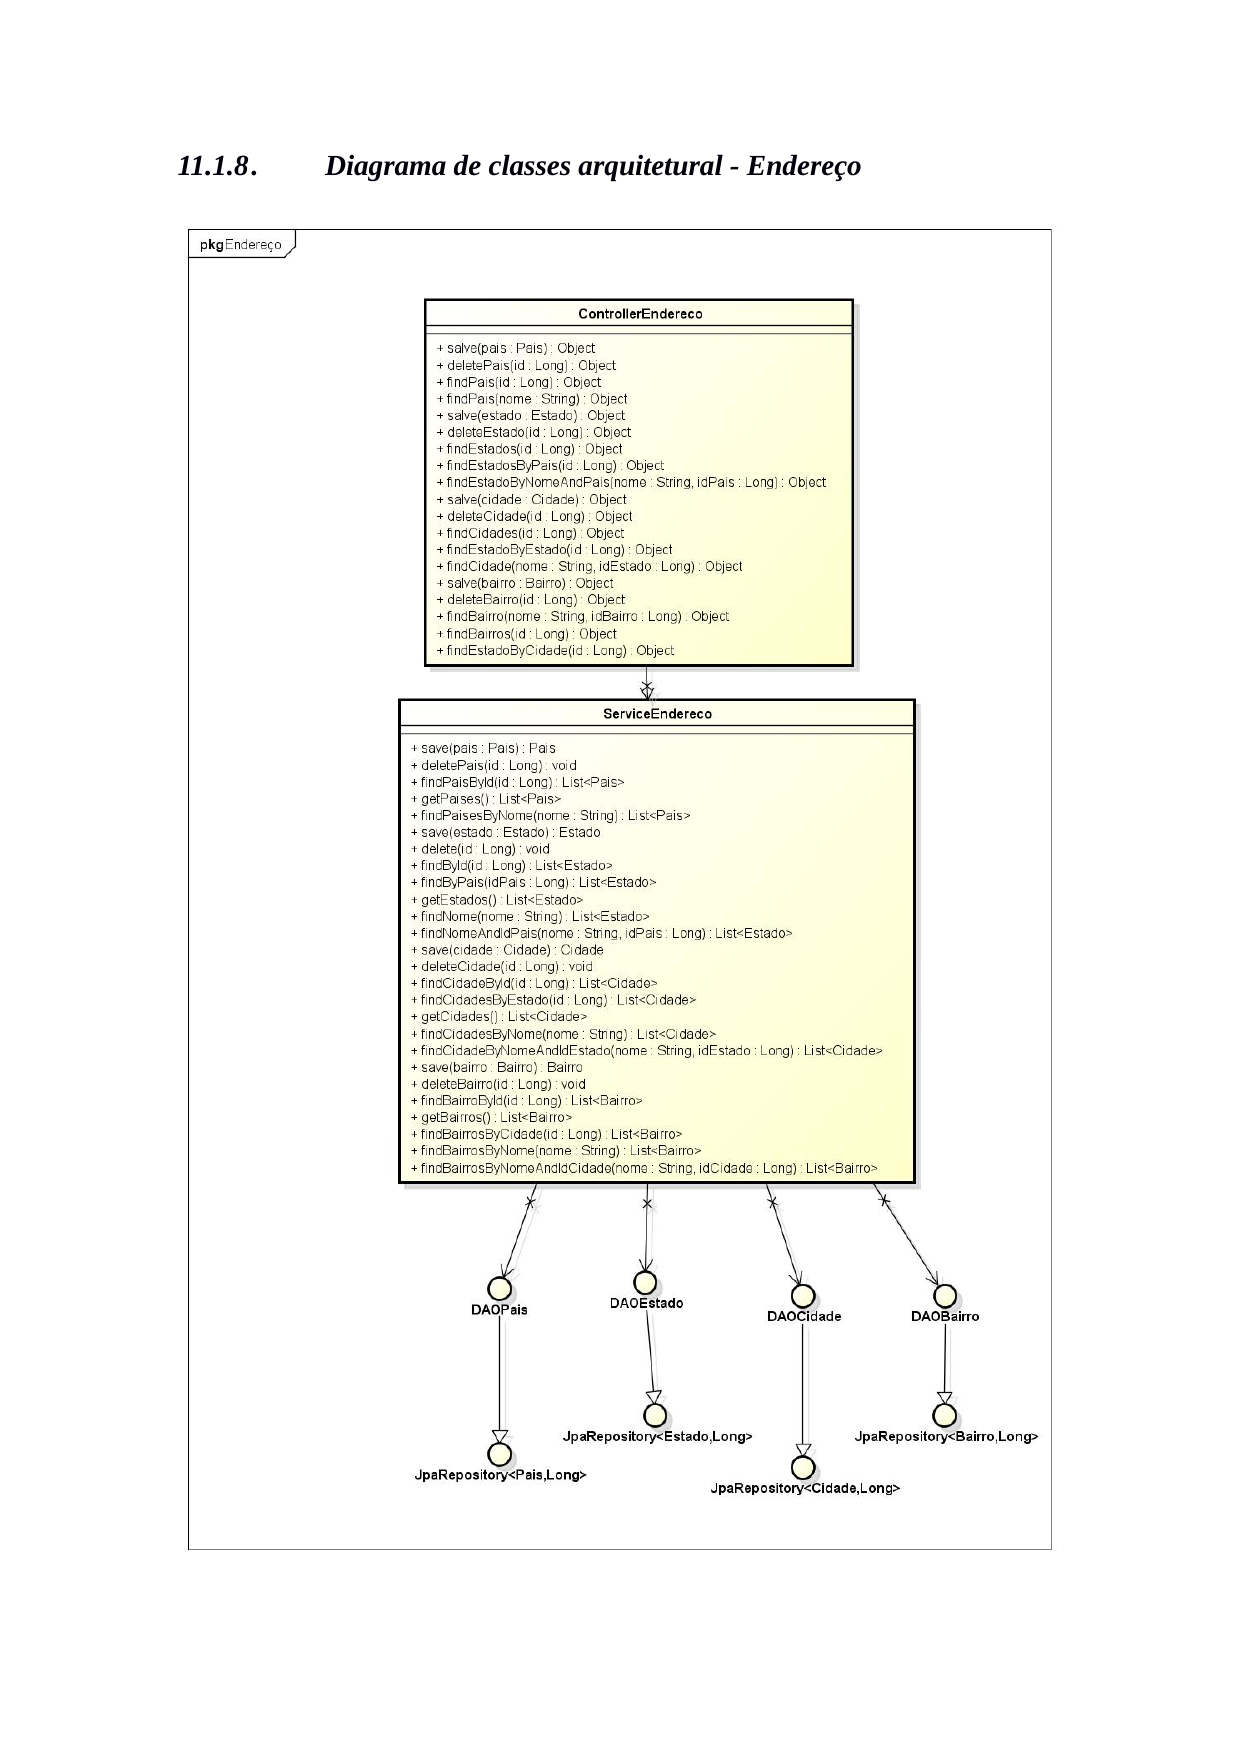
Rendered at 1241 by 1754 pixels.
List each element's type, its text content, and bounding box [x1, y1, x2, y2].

text 11.1.8 . Diagrama de classes arquitetural - Endereço [177, 148, 1063, 181]
picture [177, 218, 1062, 1560]
